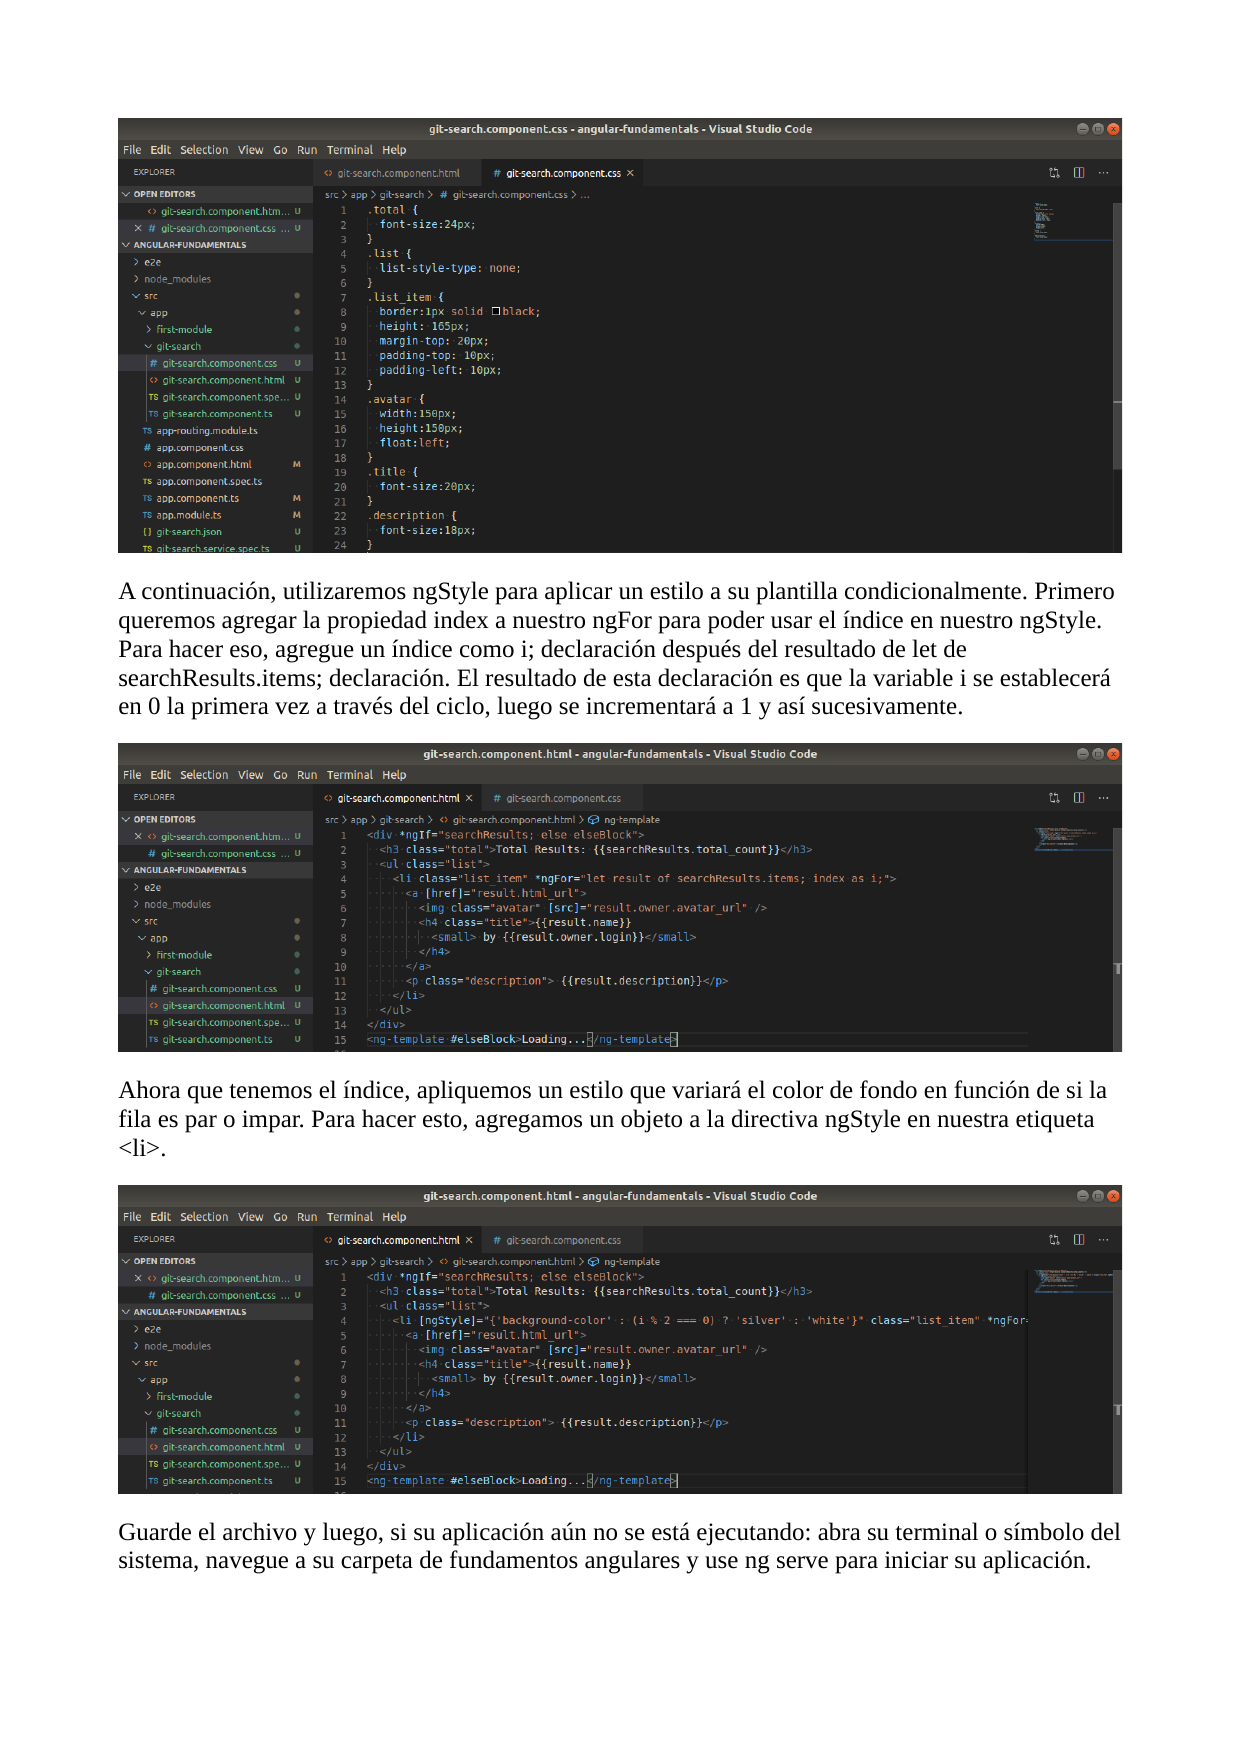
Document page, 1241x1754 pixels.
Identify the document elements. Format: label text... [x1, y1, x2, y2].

picture [118, 118, 1123, 553]
text A continuación, utilizaremos ngStyle para aplicar un estilo a su plantilla condicionalmente. Primero queremos agregar la propiedad index a nuestro ngFor para poder usar el índice en nuestro ngStyle. Para hacer eso, agregue un índice como i; declaración después del resultado de let de searchResults.items; declaración. El resultado de esta declaración es que la variable i se establecerá en 0 la primera vez a través del ciclo, luego se incrementará a 1 y así sucesivamente. [118, 576, 1122, 720]
text Guarde el archivo y luego, si su aplicación aún no se está ejecutando: abra su terminal o símbolo del sistema, navegue a su carpeta de fundamentos angulares y use ng serve para iniciar su aplicación. [118, 1517, 1122, 1574]
text Ahora que tenemos el índice, apliquemos un estilo que variará el color de fondo en función de si la fila es par o impar. Para hacer esto, agregamos un objeto a la directiva ngStyle en nuestra etiqueta <li>. [118, 1076, 1122, 1162]
picture [118, 1185, 1123, 1494]
picture [118, 743, 1123, 1052]
